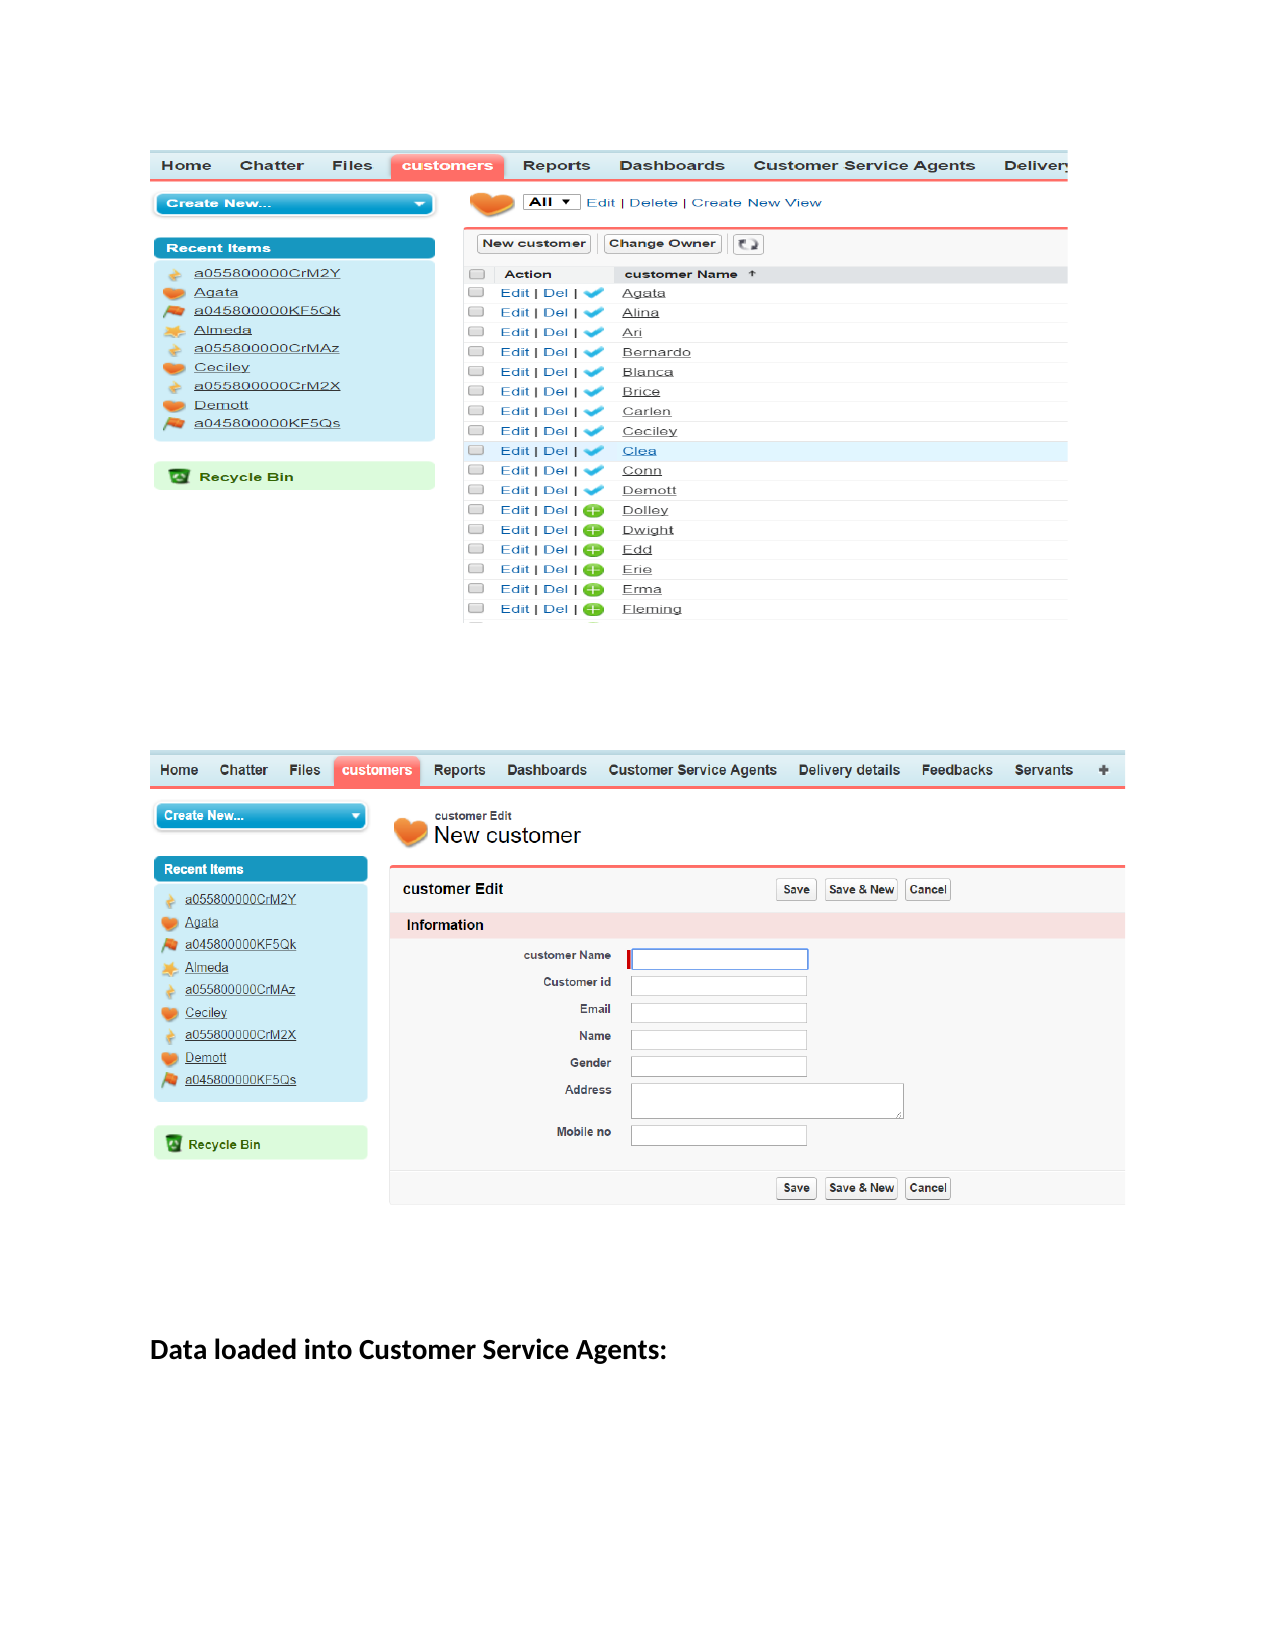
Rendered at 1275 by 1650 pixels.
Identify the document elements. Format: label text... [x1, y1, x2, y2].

text Data loaded into Customer Service Agents: [150, 1331, 1125, 1367]
